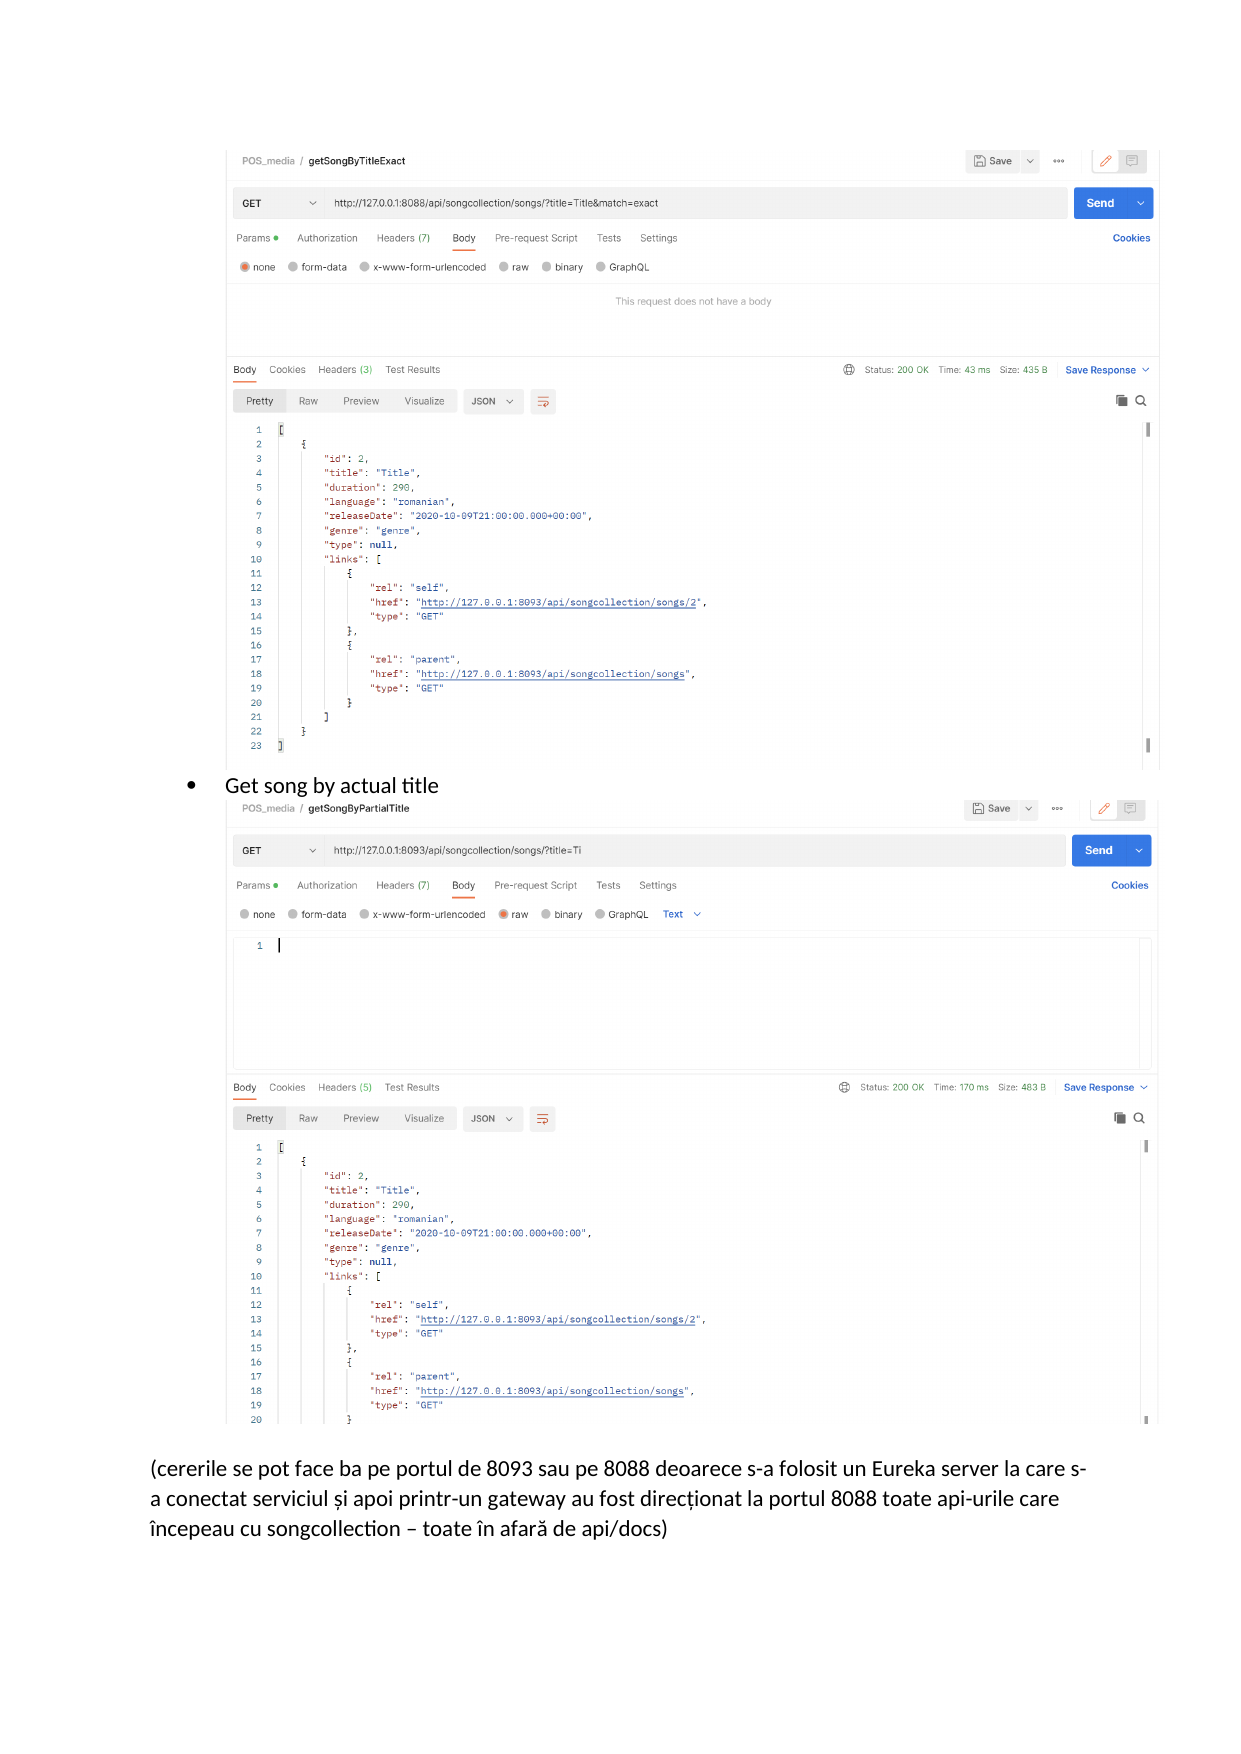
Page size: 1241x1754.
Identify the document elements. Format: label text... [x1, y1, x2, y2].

list Get song by actual title [187, 771, 1090, 799]
list (cererile se pot face ba pe portul de 8093 sau pe 8088 deoarece s-a folosit un Eureka server la care s-a conectat serviciul și apoi printr-un gateway au fost direcționat la portul 8088 toate api-urile care începeau cu songcollection – toate în afară de api/docs) [150, 1454, 1090, 1542]
